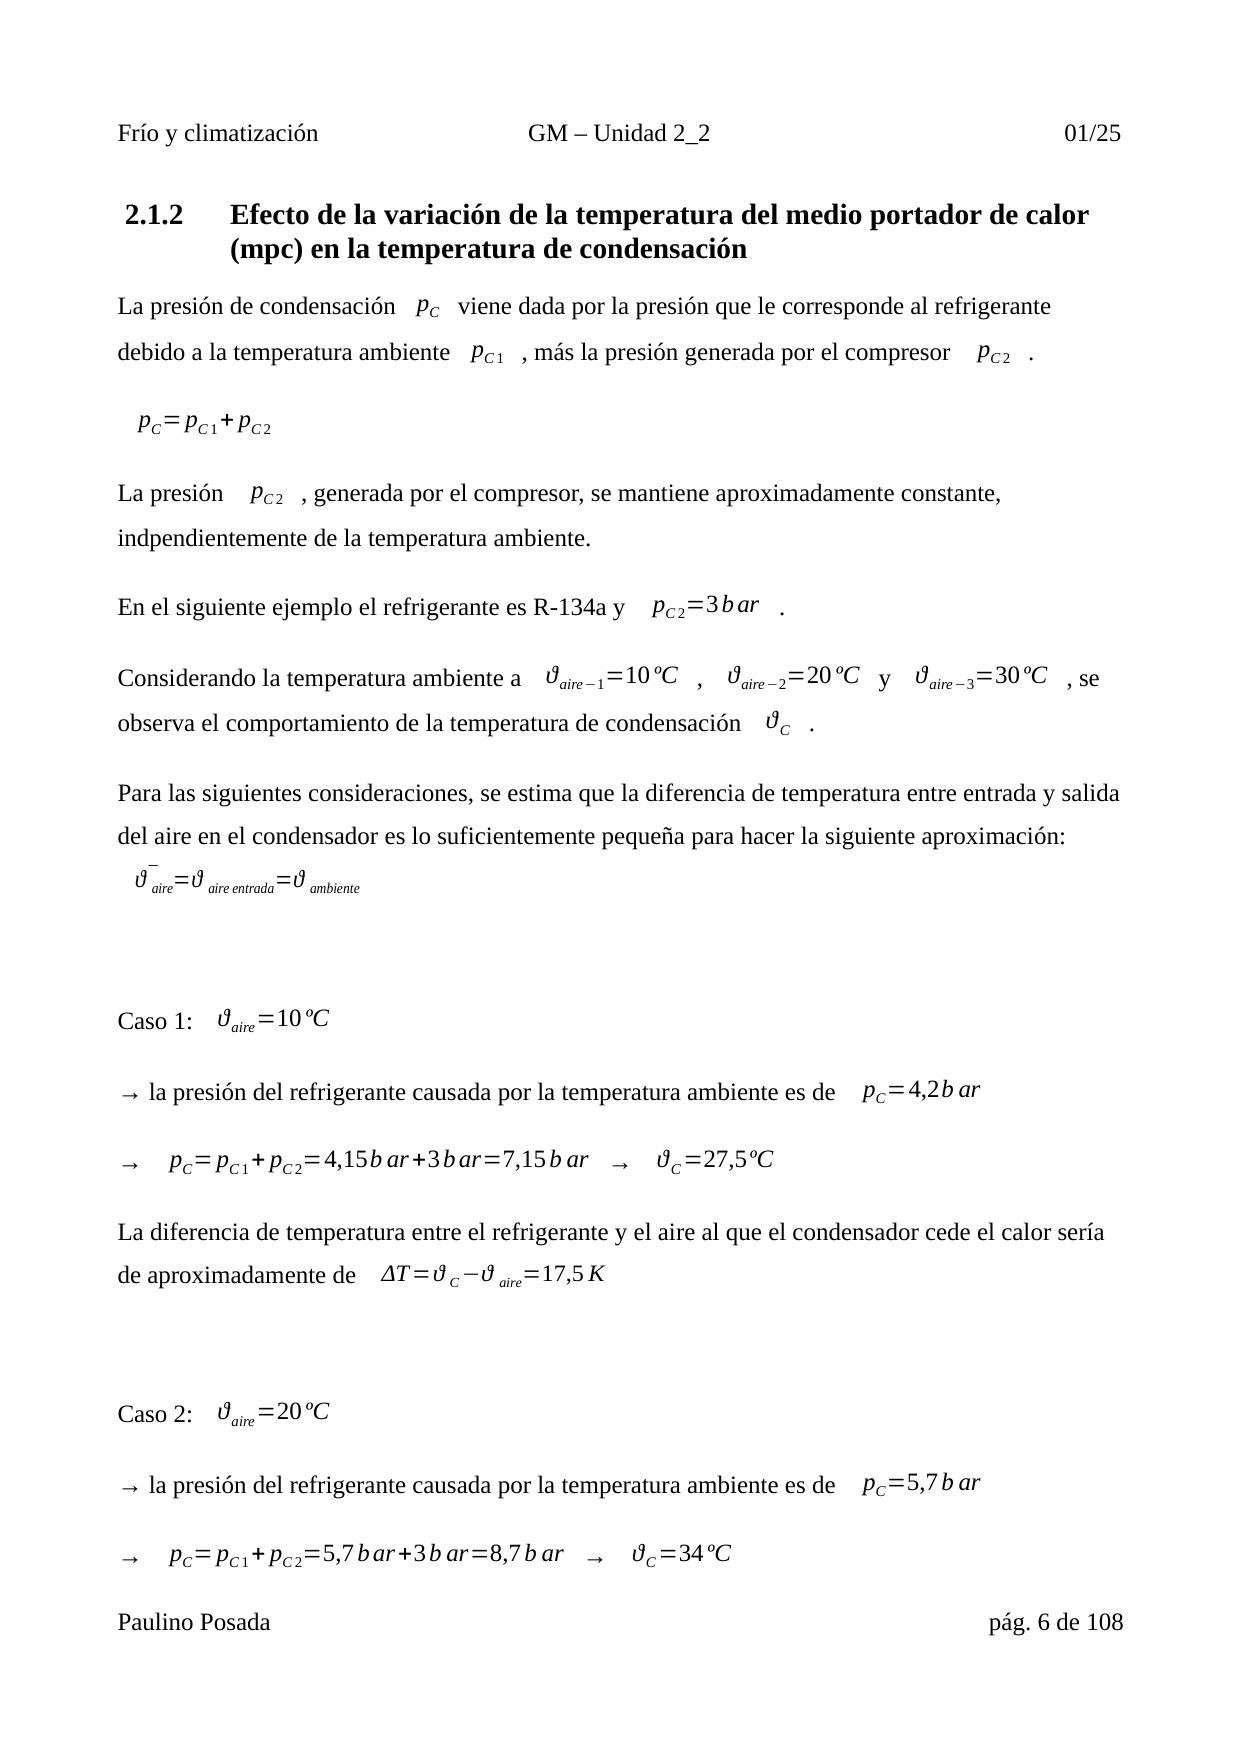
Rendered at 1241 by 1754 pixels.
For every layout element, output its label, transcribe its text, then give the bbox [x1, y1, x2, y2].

text En el siguiente ejemplo el refrigerante es R-134a y . [117, 591, 1123, 622]
text La presión de condensaciónviene dada por la presión que le corresponde al refrigerante debido a la temperatura ambiente, más la presión generada por el compresor . [117, 290, 1123, 367]
text La diferencia de temperatura entre el refrigerante y el aire al que el condensador cede el calor sería de aproximadamente de [117, 1217, 1123, 1291]
subtitle Efecto de la variación de la temperatura del medio portador de calor (mpc) en la temperatura de condensación [117, 197, 1123, 265]
text → → [117, 1146, 1123, 1177]
text → → [117, 1539, 1123, 1571]
text Considerando la temperatura ambiente a , y , se observa el comportamiento de la temperatura de condensación . [117, 661, 1123, 738]
text → la presión del refrigerante causada por la temperatura ambiente es de [117, 1075, 1123, 1107]
text La presión , generada por el compresor, se mantiene aproximadamente constante, indpendientemente de la temperatura ambiente. [117, 477, 1123, 551]
text Caso 1: [117, 1004, 1123, 1036]
text → la presión del refrigerante causada por la temperatura ambiente es de [117, 1469, 1123, 1500]
text Para las siguientes consideraciones, se estima que la diferencia de temperatura entre entrada y salida del aire en el condensador es lo suficientemente pequeña para hacer la siguiente aproximación: [117, 778, 1123, 897]
text Caso 2: [117, 1398, 1123, 1429]
